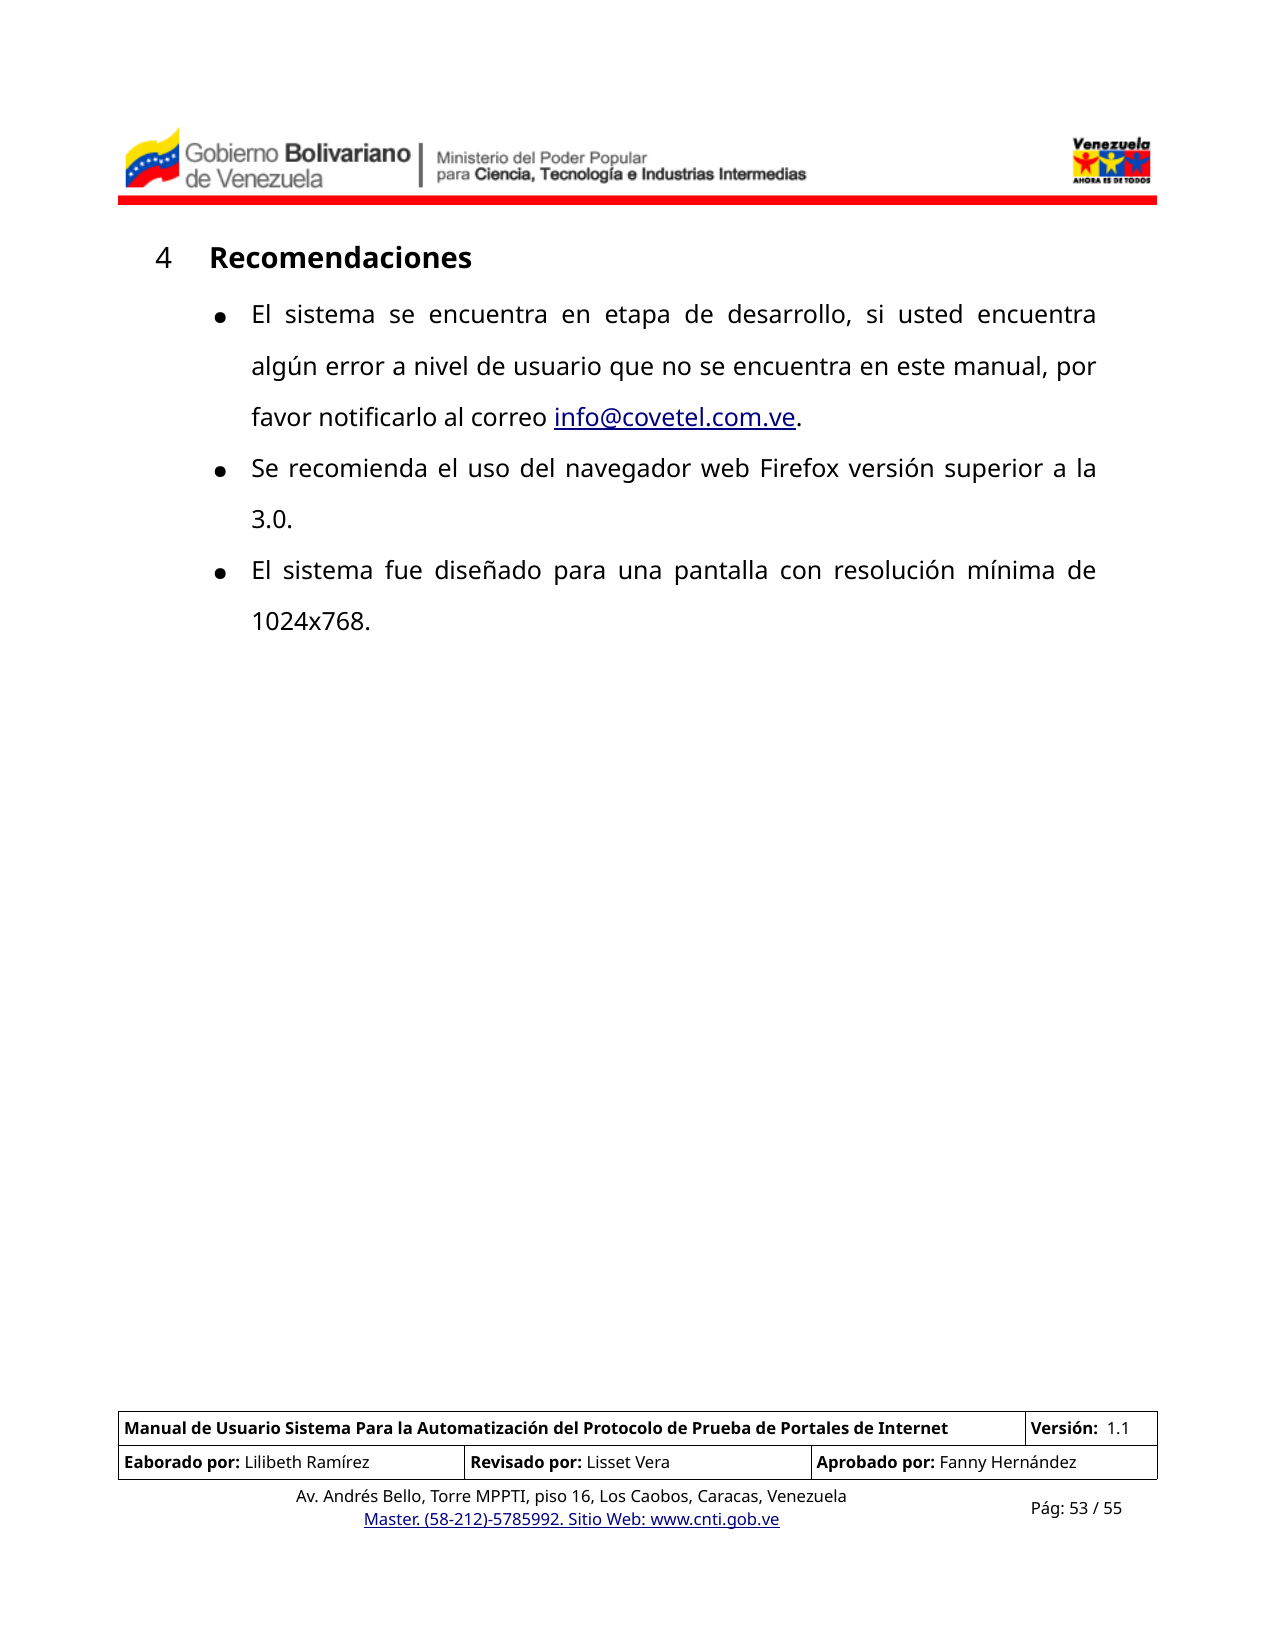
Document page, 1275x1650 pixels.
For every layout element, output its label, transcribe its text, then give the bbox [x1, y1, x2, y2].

picture [118, 119, 1157, 205]
list Se recomienda el uso del navegador web Firefox versión superior a la 3.0. [213, 450, 1098, 535]
list El sistema se encuentra en etapa de desarrollo, si usted encuentra algún error a nivel de usuario que no se encuentra en este manual, por favor notificarlo al correo info@covetel.com.ve. [213, 297, 1098, 433]
list El sistema fue diseñado para una pantalla con resolución mínima de 1024x768. [213, 552, 1098, 637]
subtitle Recomendaciones [118, 238, 1157, 277]
